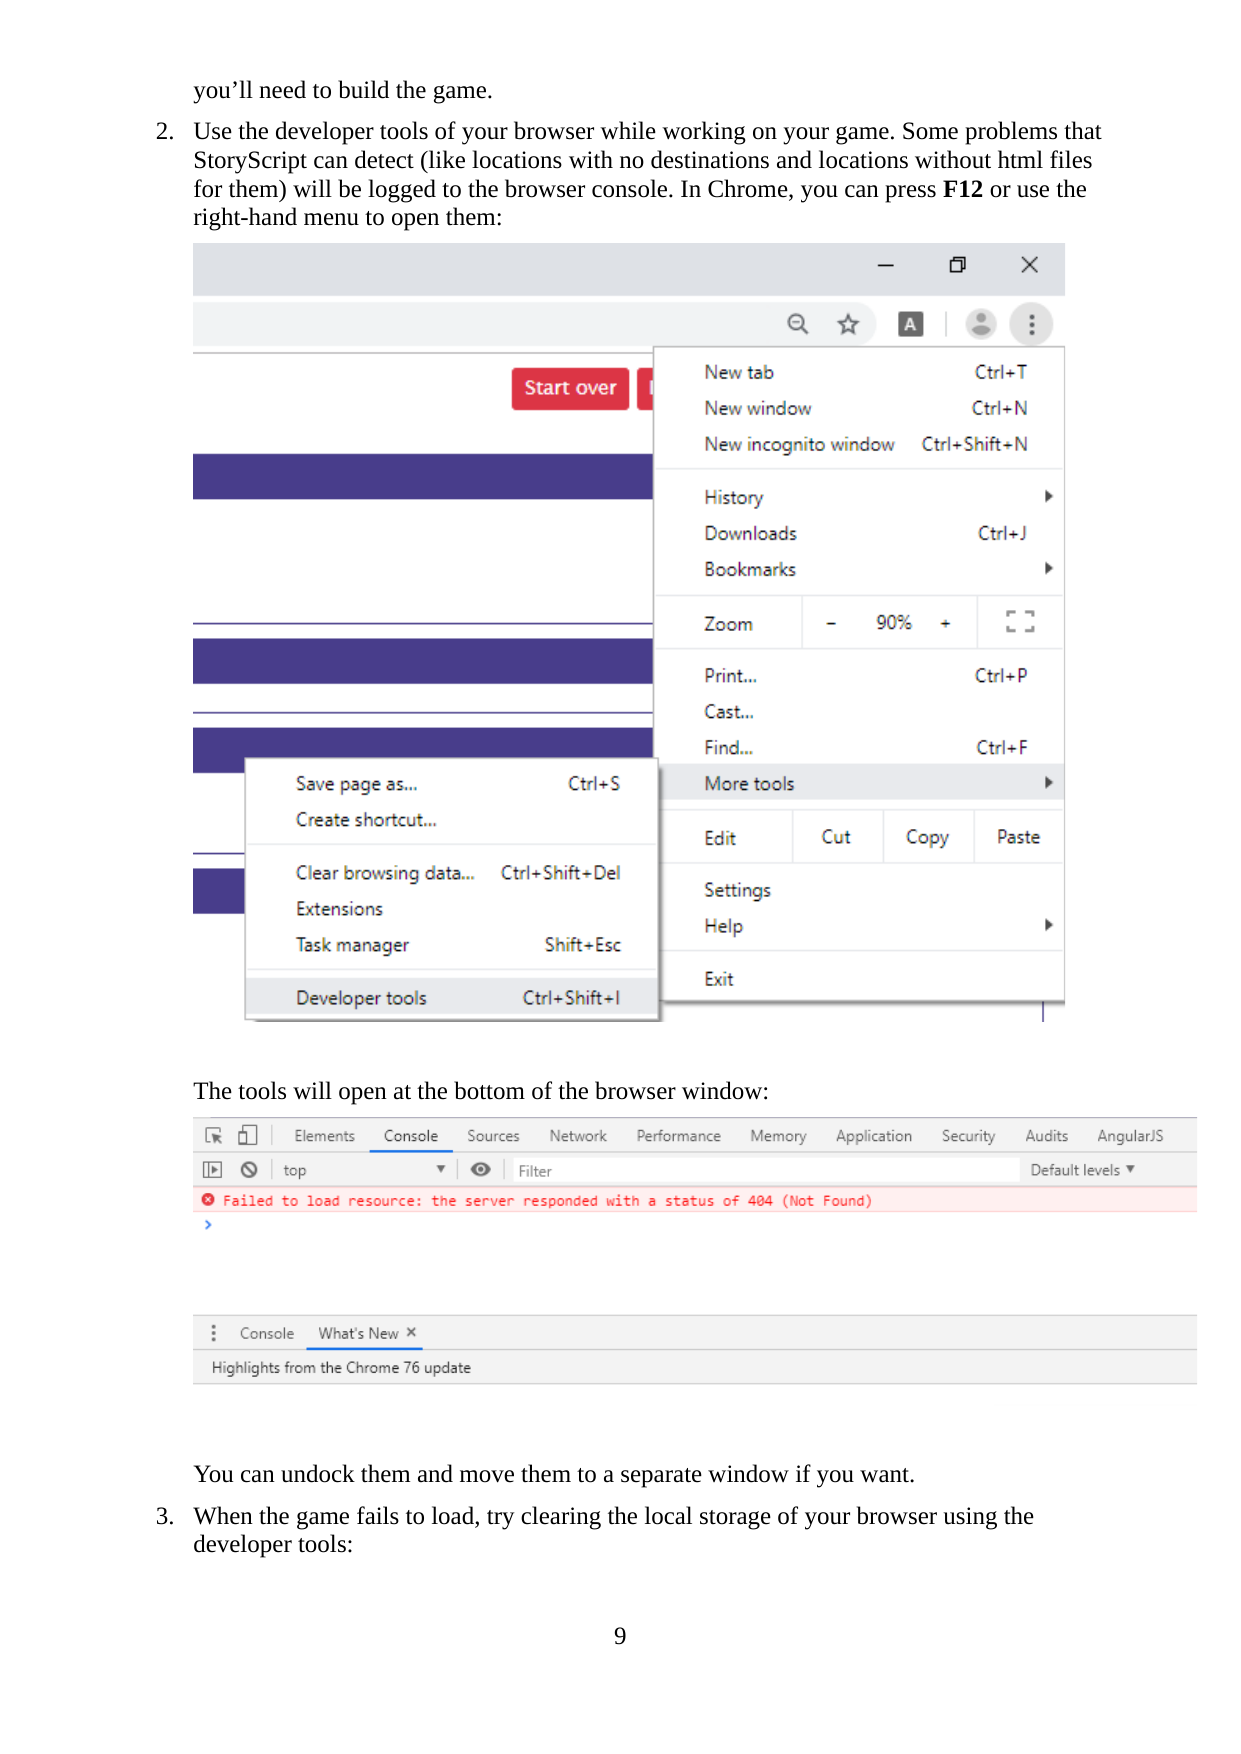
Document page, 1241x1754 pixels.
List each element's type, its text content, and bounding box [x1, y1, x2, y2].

list When the game fails to load, try clearing the local storage of your browser using the developer tools: [156, 1501, 1122, 1558]
text You can undock them and move them to a separate window if you want. [193, 1459, 1122, 1488]
list Use the developer tools of your browser while working on your game. Some problems that StoryScript can detect (like locations with no destinations and locations without html files for them) will be logged to the browser console. In Chrome, you can press F12 or use the right-hand menu to open them: [156, 116, 1122, 231]
text The tools will open at the bottom of the browser window: [193, 1076, 1122, 1104]
list you’ll need to build the game. [156, 75, 1122, 104]
